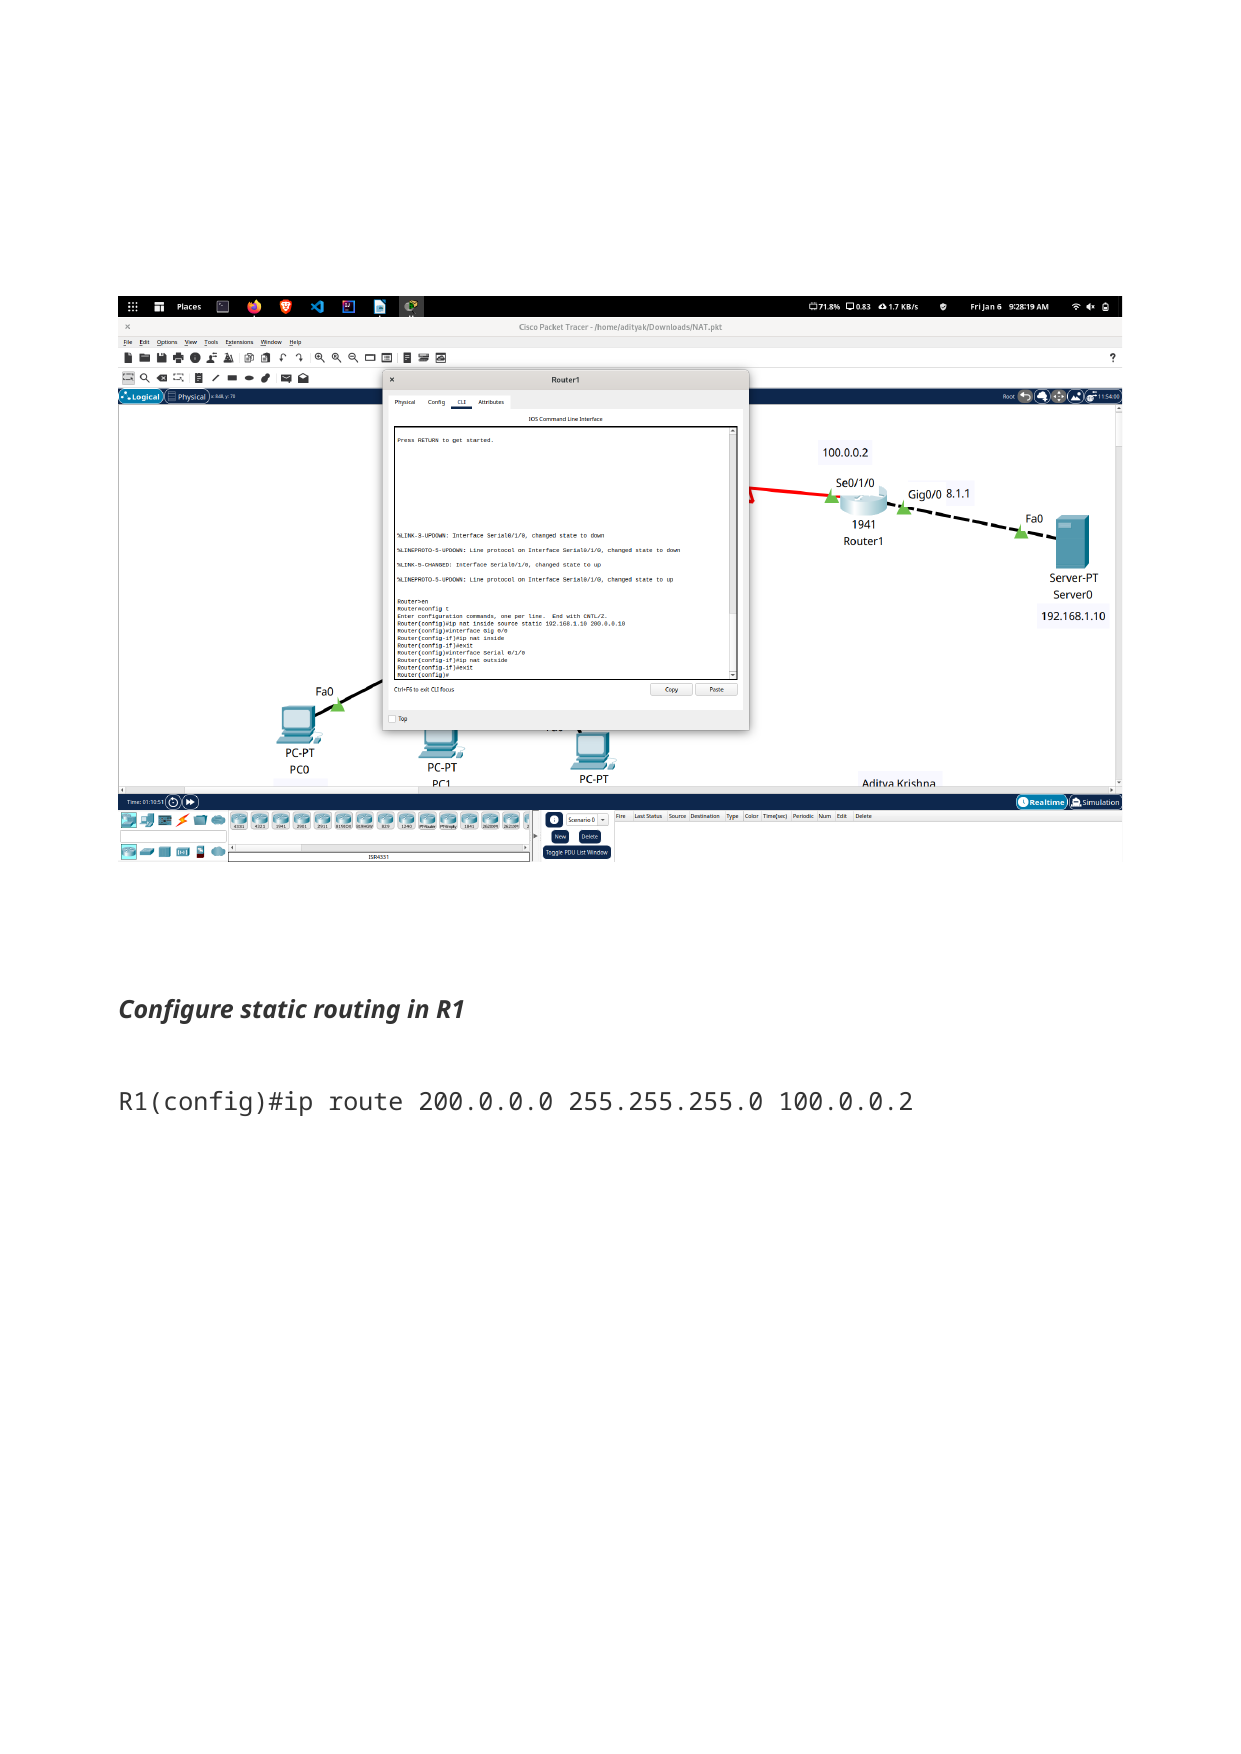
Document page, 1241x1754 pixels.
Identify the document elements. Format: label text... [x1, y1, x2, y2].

text R1(config)#ip route 200.0.0.0 255.255.255.0 100.0.0.2 [118, 1083, 1122, 1117]
text Configure static routing in R1 [118, 992, 1122, 1069]
picture [118, 296, 1123, 862]
